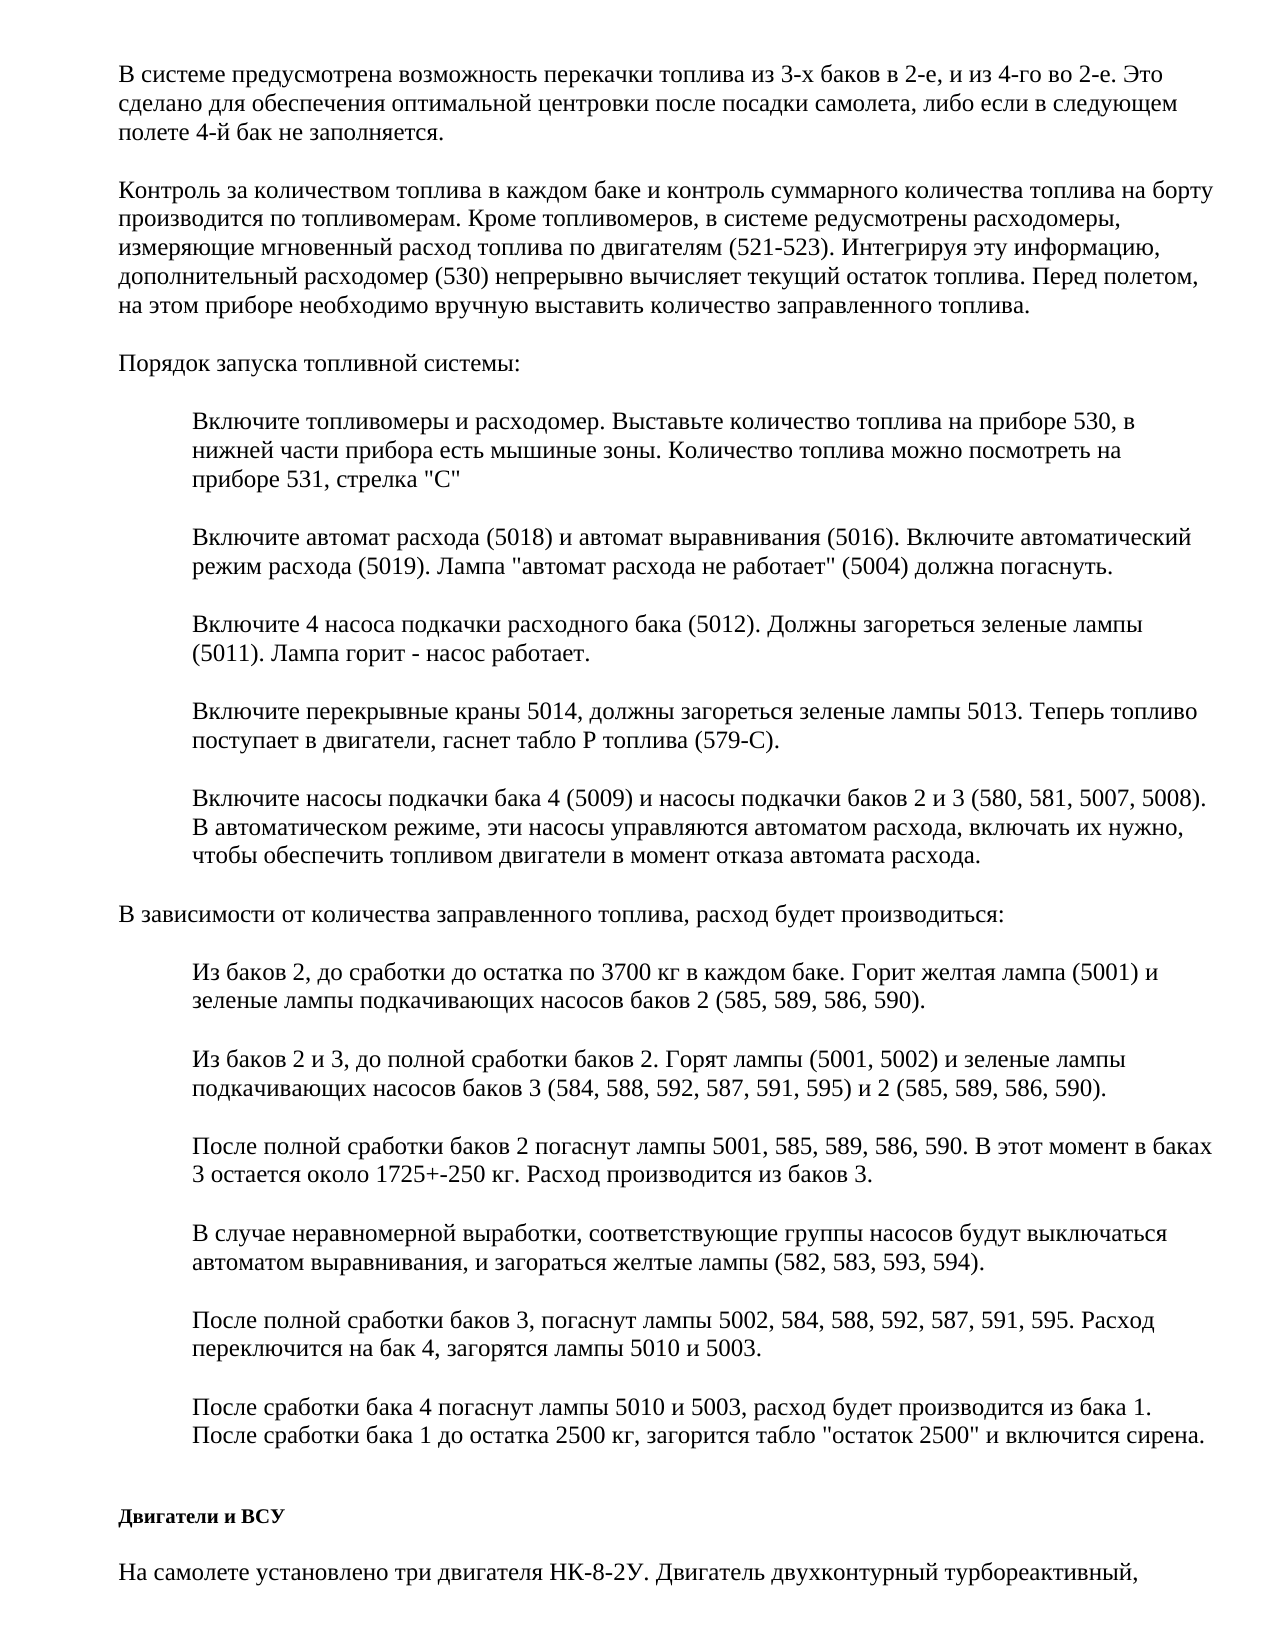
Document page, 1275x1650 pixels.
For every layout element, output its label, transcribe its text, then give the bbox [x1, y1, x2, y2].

list После полной сработки баков 3, погаснут лампы 5002, 584, 588, 592, 587, 591, 595. Расход переключится на бак 4, загорятся лампы 5010 и 5003. [162, 1305, 1216, 1362]
list Включите 4 насоса подкачки расходного бака (5012). Должны загореться зеленые лампы (5011). Лампа горит - насос работает. [162, 609, 1216, 666]
list Из баков 2, до сработки до остатка по 3700 кг в каждом баке. Горит желтая лампа (5001) и зеленые лампы подкачивающих насосов баков 2 (585, 589, 586, 590). [162, 957, 1216, 1014]
list Из баков 2 и 3, до полной сработки баков 2. Горят лампы (5001, 5002) и зеленые лампы подкачивающих насосов баков 3 (584, 588, 592, 587, 591, 595) и 2 (585, 589, 586, 590). [162, 1044, 1216, 1101]
list Включите топливомеры и расходомер. Выставьте количество топлива на приборе 530, в нижней части прибора есть мышиные зоны. Количество топлива можно посмотреть на приборе 531, стрелка "С" [162, 406, 1216, 492]
list В случае неравномерной выработки, соответствующие группы насосов будут выключаться автоматом выравнивания, и загораться желтые лампы (582, 583, 593, 594). [162, 1218, 1216, 1275]
list Включите перекрывные краны 5014, должны загореться зеленые лампы 5013. Теперь топливо поступает в двигатели, гаснет табло P топлива (579-С). [162, 696, 1216, 753]
list После сработки бака 4 погаснут лампы 5010 и 5003, расход будет производится из бака 1. После сработки бака 1 до остатка 2500 кг, загорится табло "остаток 2500" и включится сирена. [162, 1392, 1216, 1449]
text В системе предусмотрена возможность перекачки топлива из 3-х баков в 2-е, и из 4-го во 2-е. Это сделано для обеспечения оптимальной центровки после посадки самолета, либо если в следующем полете 4-й бак не заполняется. [118, 59, 1216, 145]
list После полной сработки баков 2 погаснут лампы 5001, 585, 589, 586, 590. В этот момент в баках 3 остается около 1725+-250 кг. Расход производится из баков 3. [162, 1131, 1216, 1188]
list Включите насосы подкачки бака 4 (5009) и насосы подкачки баков 2 и 3 (580, 581, 5007, 5008). В автоматическом режиме, эти насосы управляются автоматом расхода, включать их нужно, чтобы обеспечить топливом двигатели в момент отказа автомата расхода. [162, 783, 1216, 869]
text Контроль за количеством топлива в каждом баке и контроль суммарного количества топлива на борту производится по топливомерам. Кроме топливомеров, в системе редусмотрены расходомеры, измеряющие мгновенный расход топлива по двигателям (521-523). Интегрируя эту информацию, дополнительный расходомер (530) непрерывно вычисляет текущий остаток топлива. Перед полетом, на этом приборе необходимо вручную выставить количество заправленного топлива. [118, 175, 1216, 318]
text Порядок запуска топливной системы: [118, 348, 1216, 377]
list Включите автомат расхода (5018) и автомат выравнивания (5016). Включите автоматический режим расхода (5019). Лампа "автомат расхода не работает" (5004) должна погаснуть. [162, 522, 1216, 579]
text На самолете установлено три двигателя НК-8-2У. Двигатель двухконтурный турбореактивный, [118, 1557, 1216, 1586]
subtitle Двигатели и ВСУ [118, 1504, 1216, 1528]
text В зависимости от количества заправленного топлива, расход будет производиться: [118, 899, 1216, 927]
